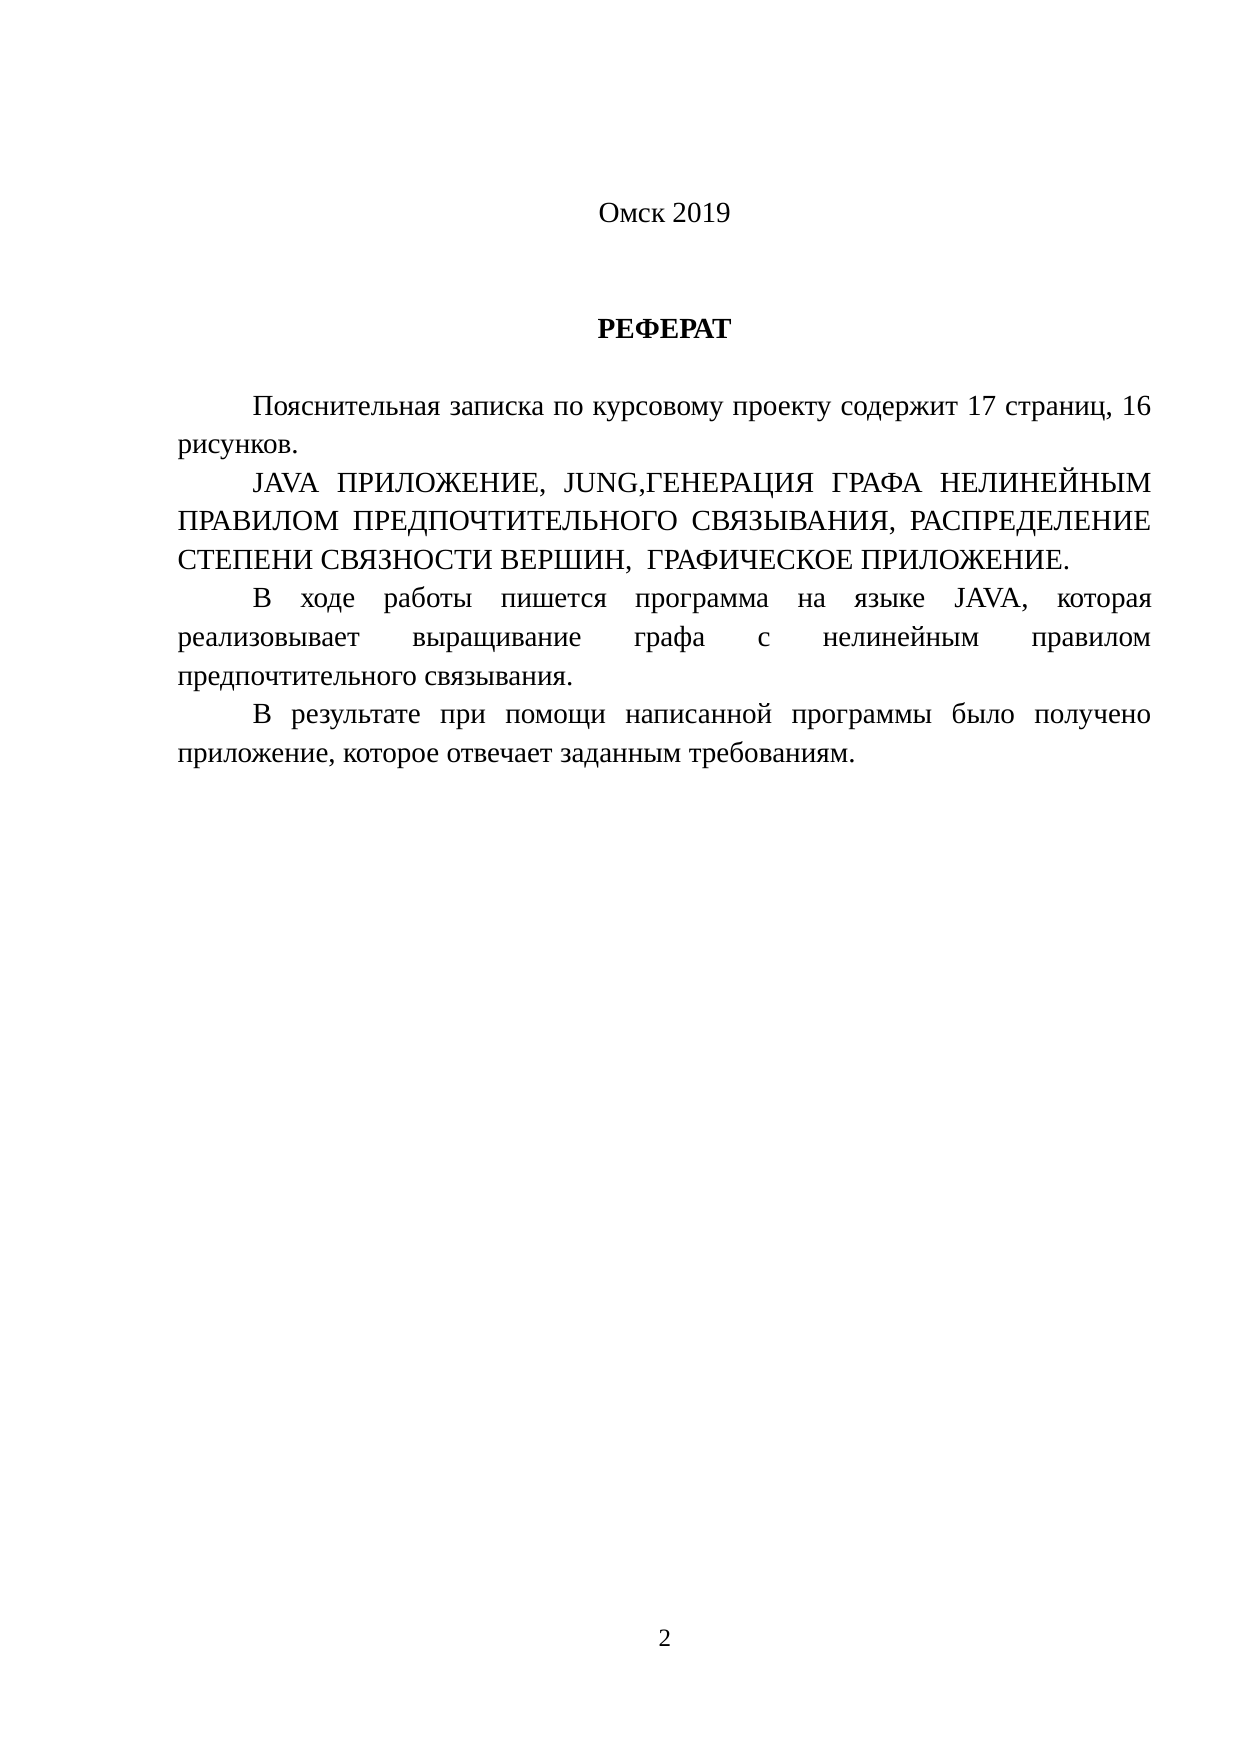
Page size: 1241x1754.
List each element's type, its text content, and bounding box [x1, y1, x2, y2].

text Пояснительная записка по курсовому проекту содержит 17 страниц, 16 рисунков. [177, 388, 1152, 460]
text В ходе работы пишется программа на языке JAVA, которая реализовывает выращивание графа с нелинейным правилом предпочтительного связывания. [177, 581, 1152, 691]
text РЕФЕРАТ [177, 311, 1152, 344]
text JAVA ПРИЛОЖЕНИЕ, JUNG,ГЕНЕРАЦИЯ ГРАФА НЕЛИНЕЙНЫМ ПРАВИЛОМ ПРЕДПОЧТИТЕЛЬНОГО СВЯЗЫВАНИЯ, РАСПРЕДЕЛЕНИЕ СТЕПЕНИ СВЯЗНОСТИ ВЕРШИН, ГРАФИЧЕСКОЕ ПРИЛОЖЕНИЕ. [177, 465, 1152, 576]
text В результате при помощи написанной программы было получено приложение, которое отвечает заданным требованиям. [177, 696, 1152, 768]
text Омск 2019 [177, 195, 1152, 229]
